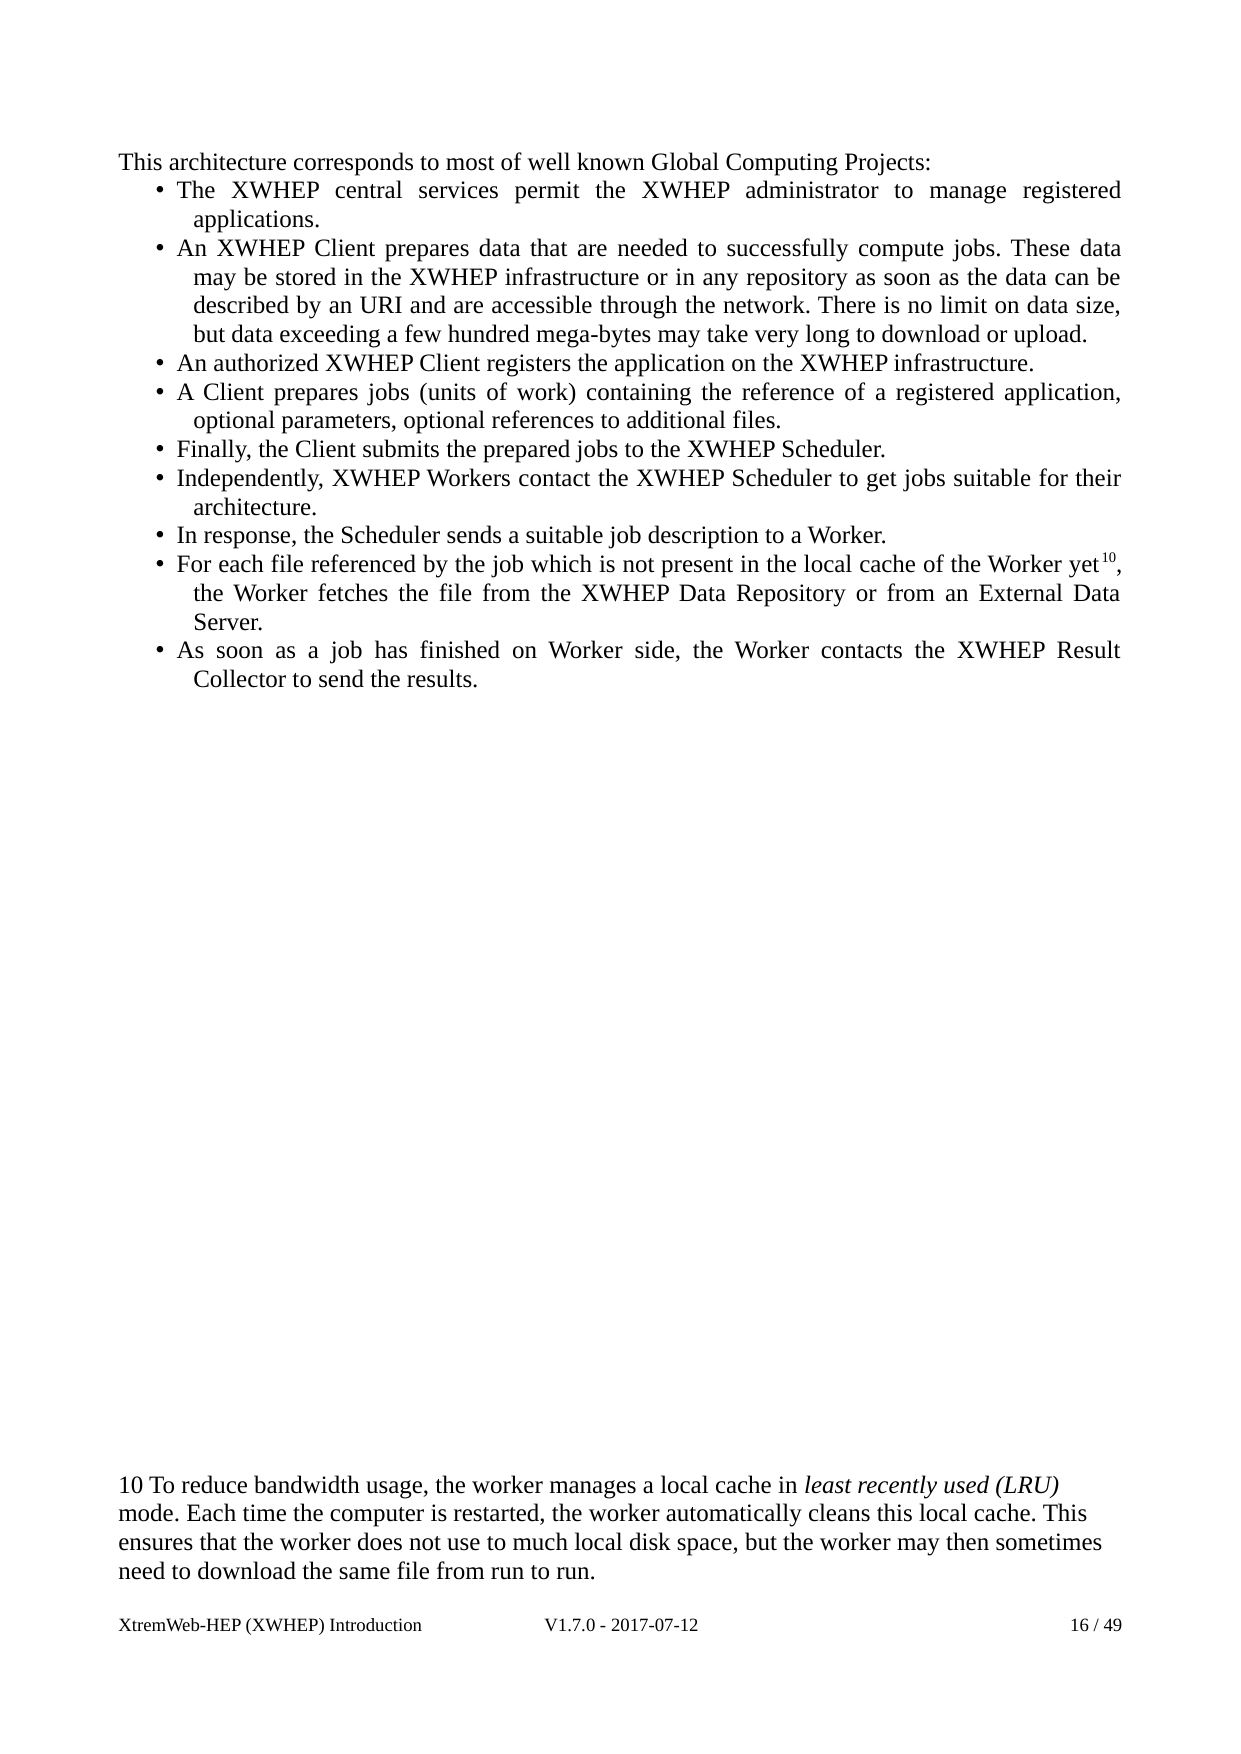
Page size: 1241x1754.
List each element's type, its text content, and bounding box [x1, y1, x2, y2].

text This architecture corresponds to most of well known Global Computing Projects: [118, 147, 1122, 176]
list The XWHEP central services permit the XWHEP administrator to manage registered applications. [156, 176, 1122, 233]
list As soon as a job has finished on Worker side, the Worker contacts the XWHEP Result Collector to send the results. [156, 636, 1122, 693]
list For each file referenced by the job which is not present in the local cache of the Worker yet, the Worker fetches the file from the XWHEP Data Repository or from an External Data Server. [156, 549, 1122, 636]
list A Client prepares jobs (units of work) containing the reference of a registered application, optional parameters, optional references to additional files. [156, 377, 1122, 434]
list To reduce bandwidth usage, the worker manages a local cache in least recently used (LRU) mode. Each time the computer is restarted, the worker automatically cleans this local cache. This ensures that the worker does not use to much local disk space, but the worker may then sometimes need to download the same file from run to run. [118, 1470, 1122, 1585]
list Finally, the Client submits the prepared jobs to the XWHEP Scheduler. [156, 434, 1122, 463]
list An XWHEP Client prepares data that are needed to successfully compute jobs. These data may be stored in the XWHEP infrastructure or in any repository as soon as the data can be described by an URI and are accessible through the network. There is no limit on data size, but data exceeding a few hundred mega-bytes may take very long to download or upload. [156, 233, 1122, 348]
list An authorized XWHEP Client registers the application on the XWHEP infrastructure. [156, 348, 1122, 377]
list Independently, XWHEP Workers contact the XWHEP Scheduler to get jobs suitable for their architecture. [156, 463, 1122, 521]
list In response, the Scheduler sends a suitable job description to a Worker. [156, 521, 1122, 549]
